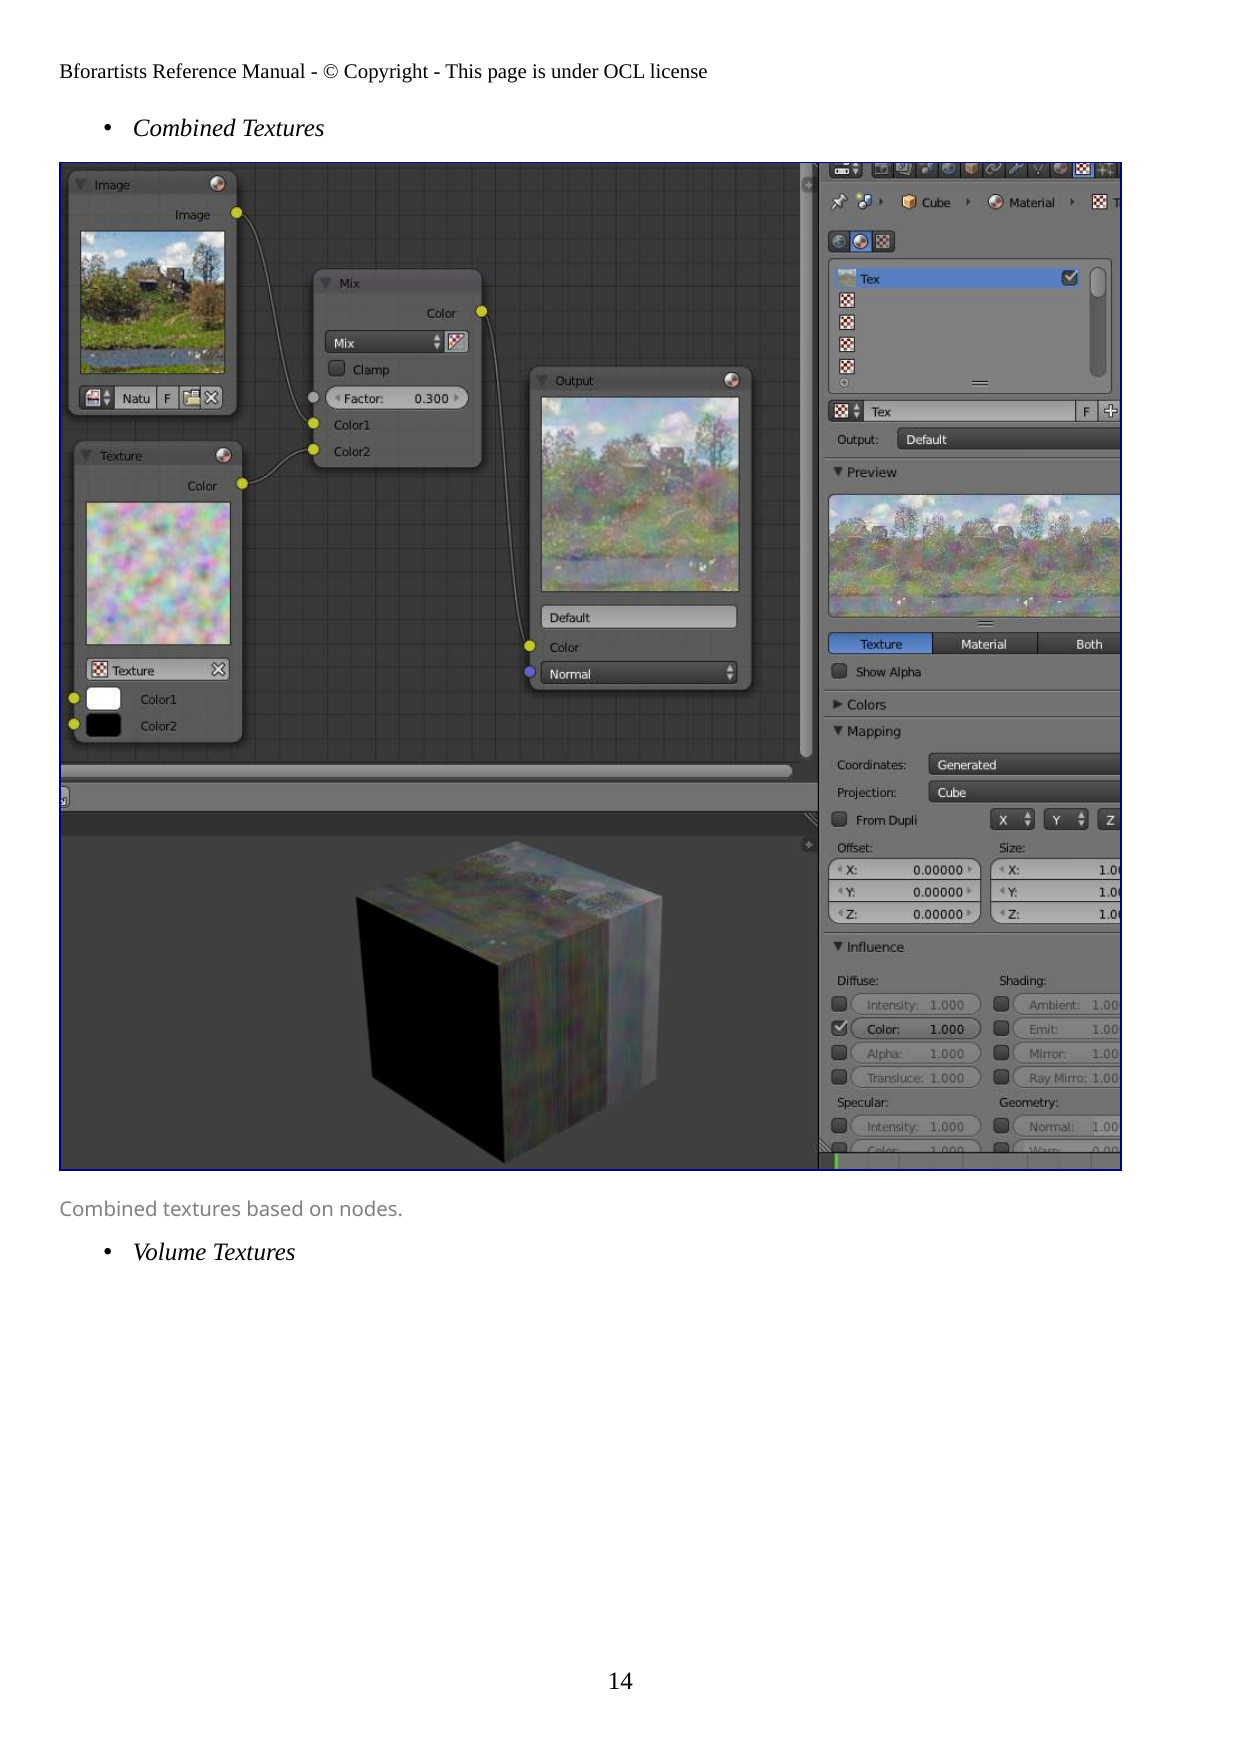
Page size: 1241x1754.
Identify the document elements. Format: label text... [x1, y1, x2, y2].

text Combined textures based on nodes. [59, 1191, 1181, 1222]
picture [61, 163, 1120, 1169]
list Combined Textures [103, 113, 1181, 141]
list Volume Textures [103, 1237, 1181, 1266]
